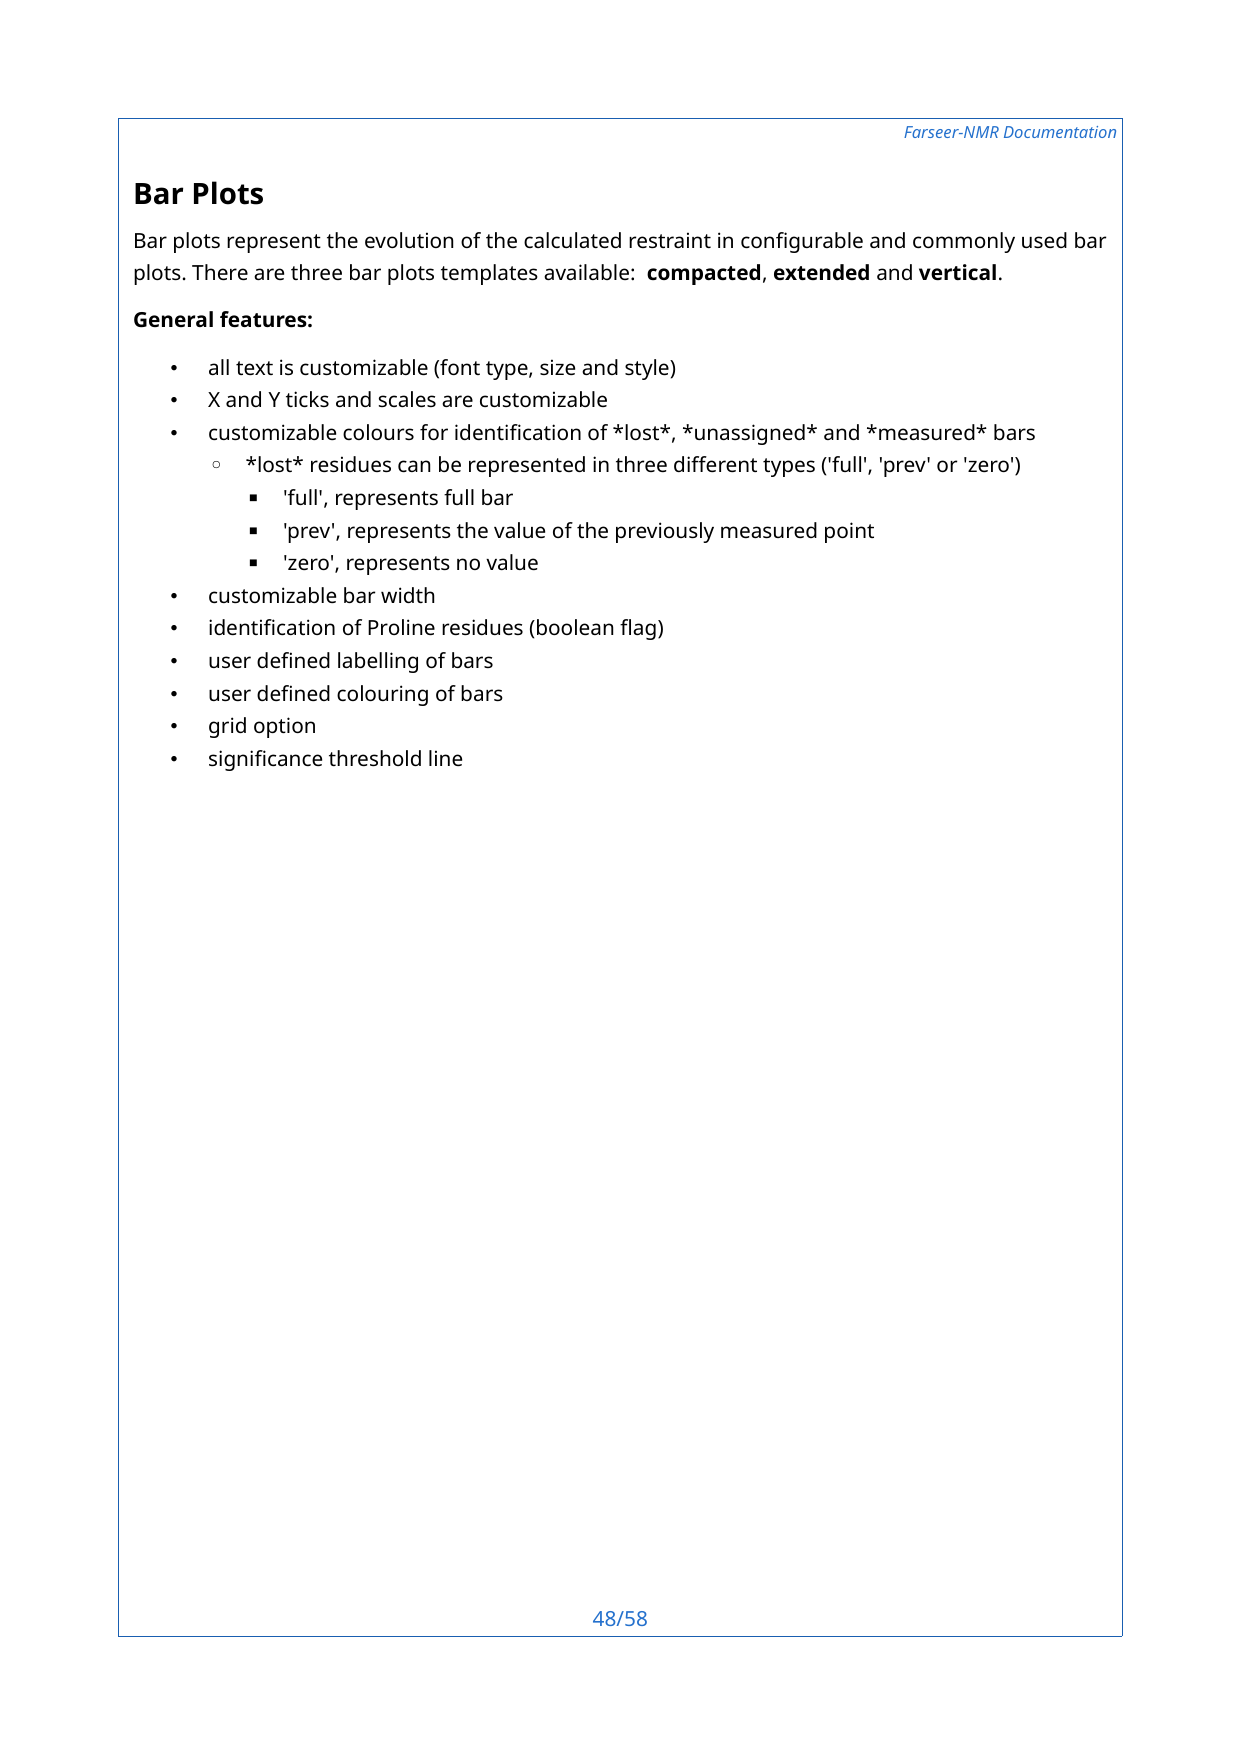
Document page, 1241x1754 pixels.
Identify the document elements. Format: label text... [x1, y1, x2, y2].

list significance threshold line [170, 744, 1119, 772]
list user defined colouring of bars [170, 679, 1119, 707]
list *lost* residues can be represented in three different types ('full', 'prev' or 'zero') [208, 451, 1119, 479]
list X and Y ticks and scales are customizable [170, 385, 1119, 414]
list all text is customizable (font type, size and style) [170, 353, 1119, 381]
list user defined labelling of bars [170, 646, 1119, 674]
list identification of Proline residues (boolean flag) [170, 613, 1119, 642]
list grid option [170, 711, 1119, 740]
subtitle Bar Plots [133, 173, 1119, 213]
text General features: [133, 306, 1107, 334]
text Bar plots represent the evolution of the calculated restraint in configurable and commonly used bar plots. There are three bar plots templates available: compacted, extended and vertical. [133, 226, 1107, 287]
list 'zero', represents no value [245, 548, 1119, 577]
list 'full', represents full bar [245, 483, 1119, 512]
list customizable colours for identification of *lost*, *unassigned* and *measured* bars [170, 418, 1119, 446]
list customizable bar width [170, 581, 1119, 609]
list 'prev', represents the value of the previously measured point [245, 516, 1119, 544]
